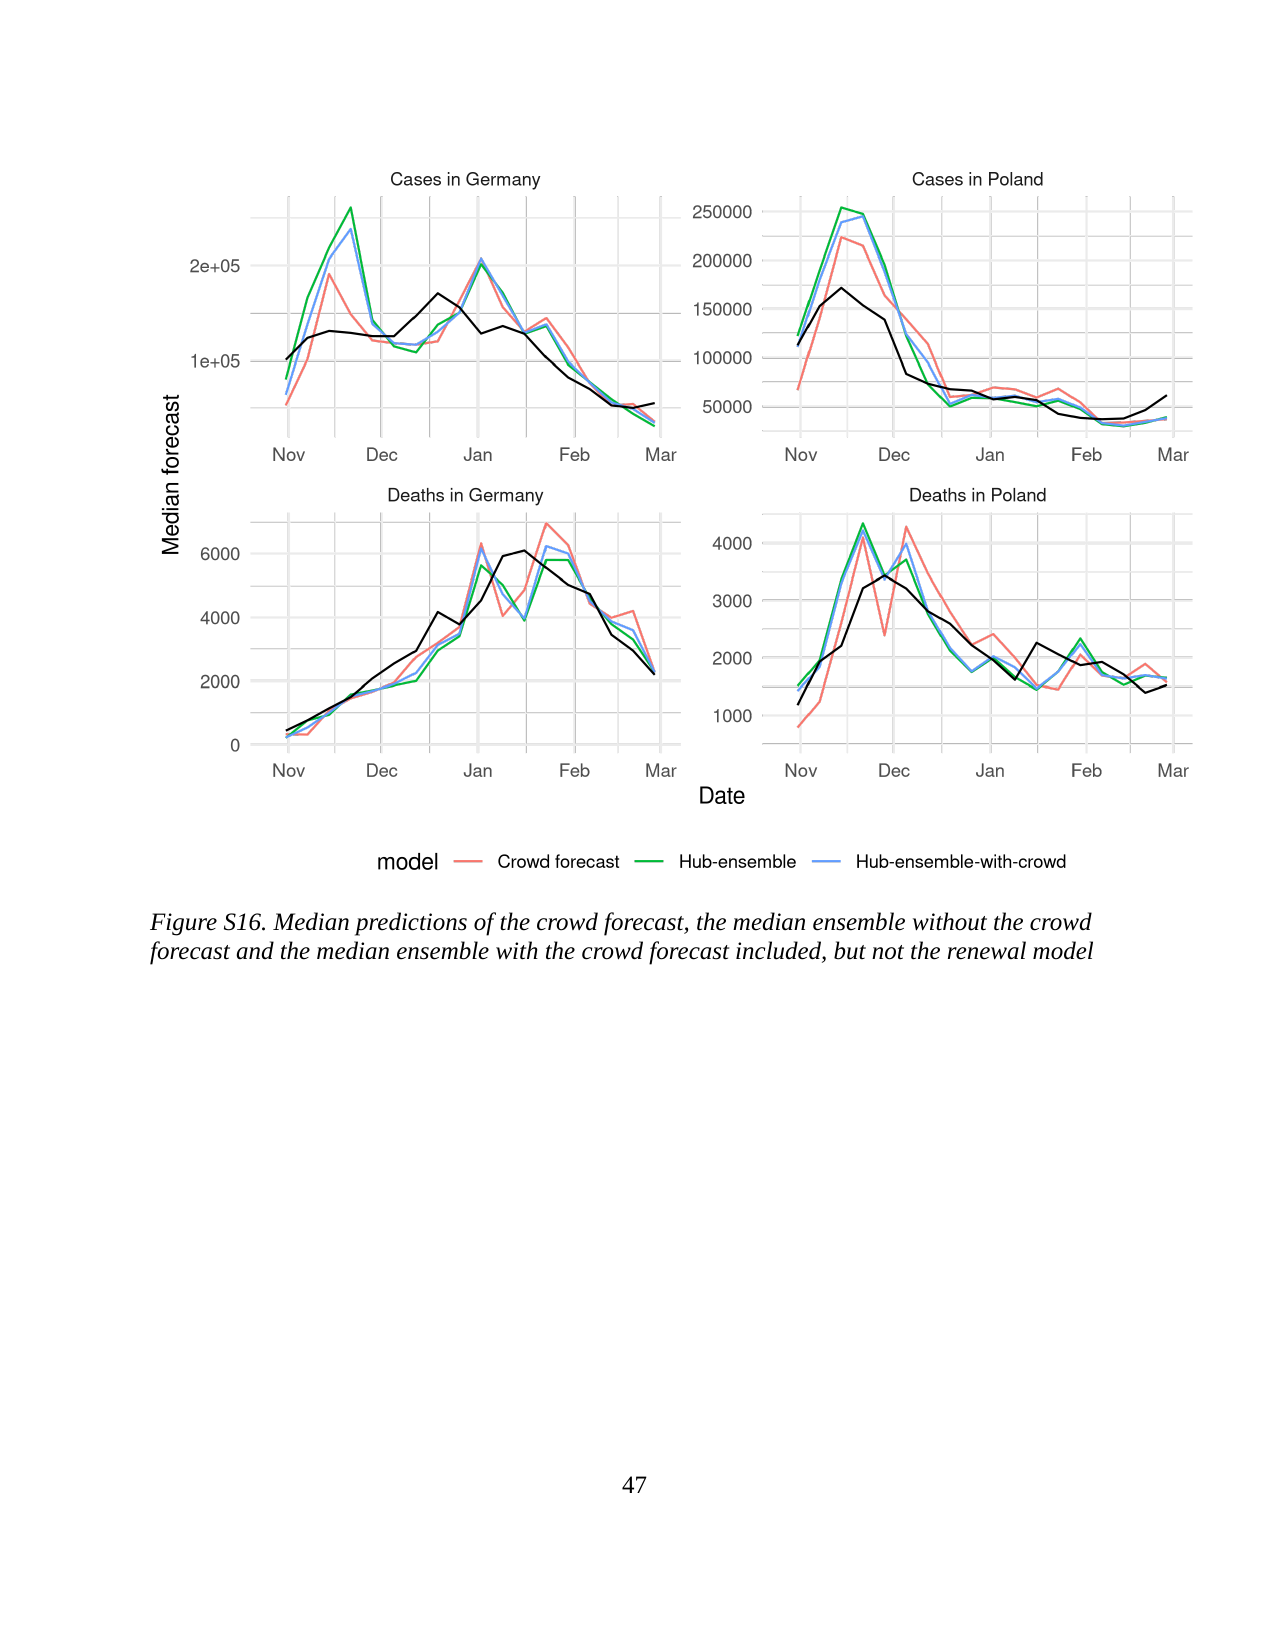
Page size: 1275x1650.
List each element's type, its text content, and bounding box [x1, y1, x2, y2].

picture [150, 150, 1204, 902]
text Figure S16. Median predictions of the crowd forecast, the median ensemble without the crowd forecast and the median ensemble with the crowd forecast included, but not the renewal model [150, 902, 1125, 965]
